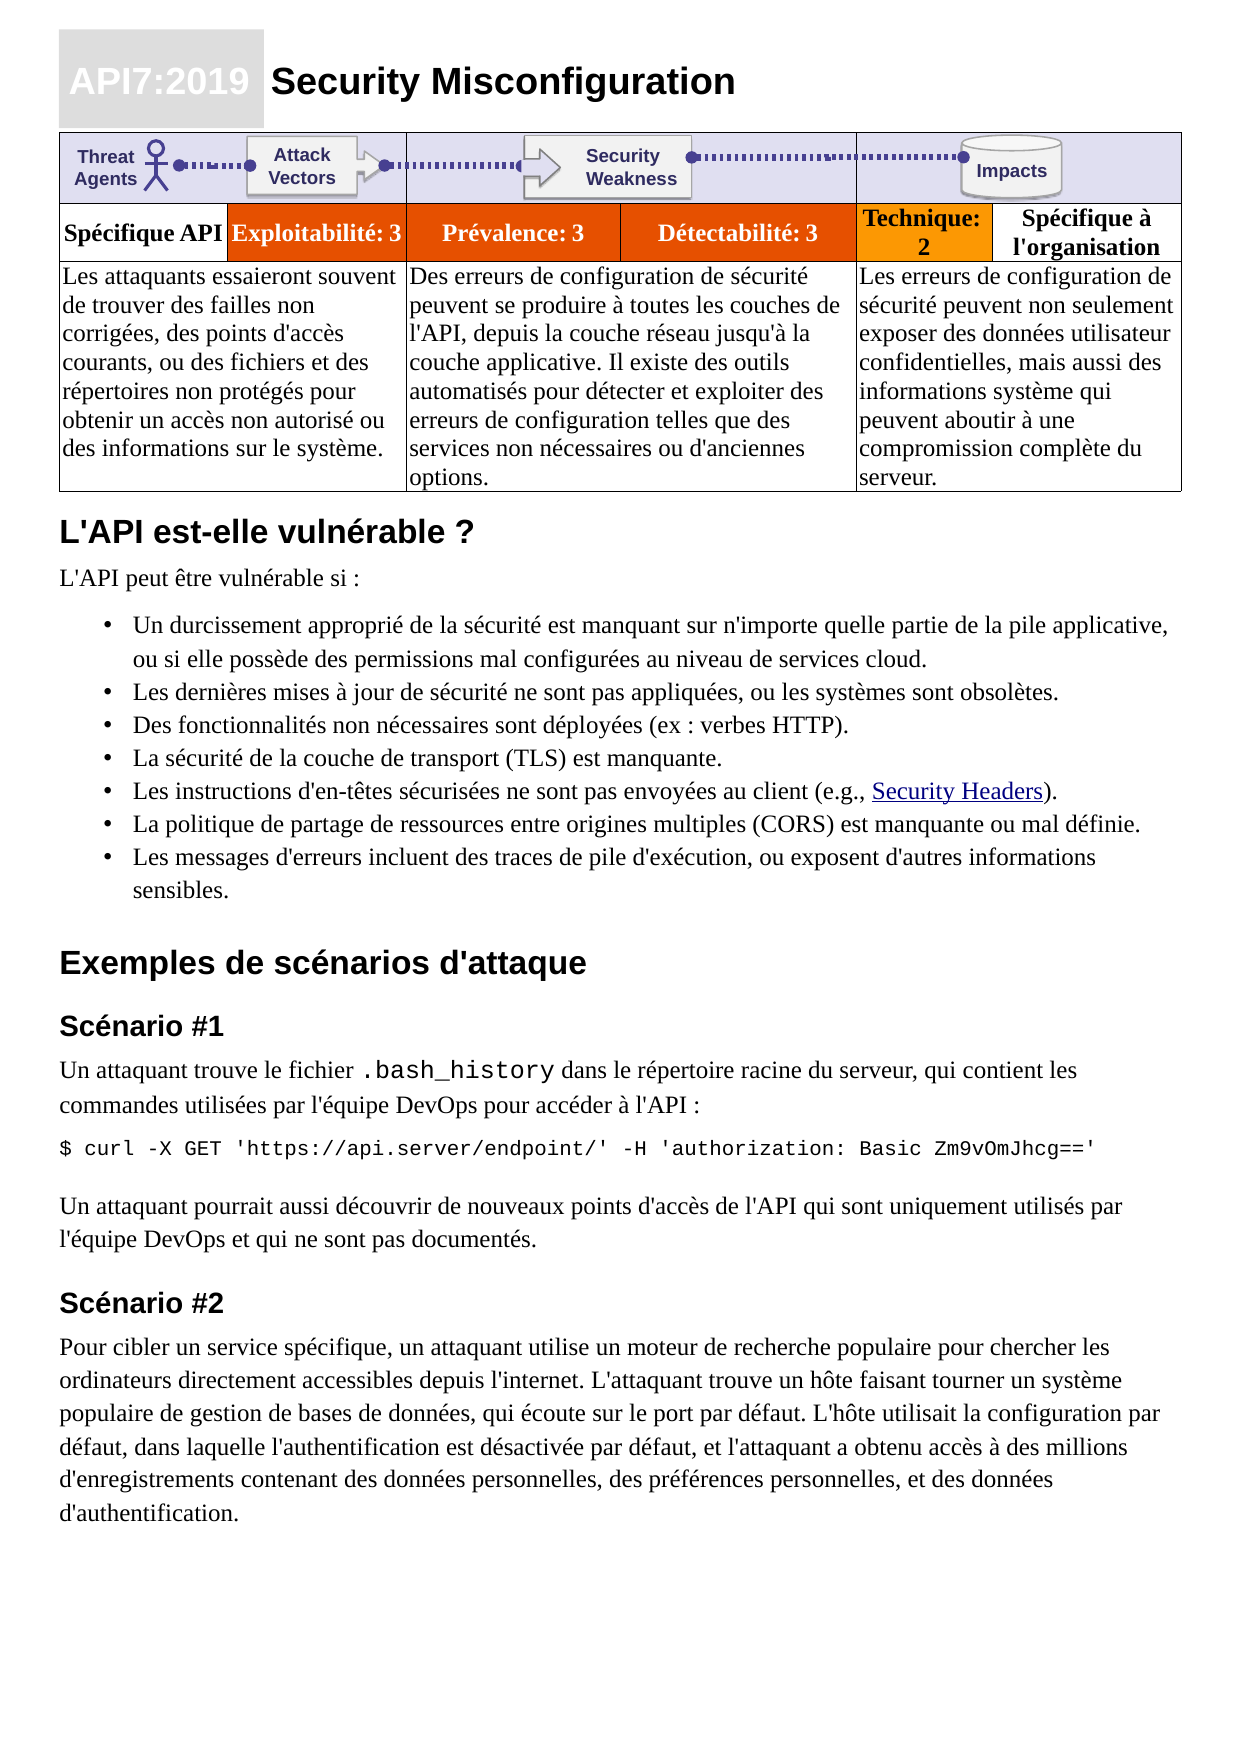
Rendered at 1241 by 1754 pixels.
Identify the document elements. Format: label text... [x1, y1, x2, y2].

subtitle Scénario #2 [59, 1286, 1181, 1320]
text Pour cibler un service spécifique, un attaquant utilise un moteur de recherche populaire pour chercher les ordinateurs directement accessibles depuis l'internet. L'attaquant trouve un hôte faisant tourner un système populaire de gestion de bases de données, qui écoute sur le port par défaut. L'hôte utilisait la configuration par défaut, dans laquelle l'authentification est désactivée par défaut, et l'attaquant a obtenu accès à des millions d'enregistrements contenant des données personnelles, des préférences personnelles, et des données d'authentification. [59, 1332, 1181, 1526]
text L'API peut être vulnérable si : [59, 563, 1181, 592]
list Un durcissement approprié de la sécurité est manquant sur n'importe quelle partie de la pile applicative, ou si elle possède des permissions mal configurées au niveau de services cloud. [103, 611, 1181, 672]
table_cell Technique: 2 [857, 204, 992, 261]
list La politique de partage de ressources entre origines multiples (CORS) est manquante ou mal définie. [103, 809, 1181, 837]
table_header [992, 133, 1181, 203]
table_header [857, 133, 992, 203]
table_cell Spécifique API [60, 204, 227, 261]
table_header [60, 133, 227, 203]
list La sécurité de la couche de transport (TLS) est manquante. [103, 743, 1181, 771]
list Des fonctionnalités non nécessaires sont déployées (ex : verbes HTTP). [103, 710, 1181, 738]
list Les messages d'erreurs incluent des traces de pile d'exécution, ou exposent d'autres informations sensibles. [103, 842, 1181, 903]
subtitle L'API est-elle vulnérable ? [59, 512, 1181, 551]
text $ curl -X GET 'https://api.server/endpoint/' -H 'authorization: Basic Zm9vOmJhcg==' [59, 1138, 1181, 1162]
table_header [227, 133, 406, 203]
table_cell Détectabilité: 3 [621, 204, 856, 261]
table_header [407, 133, 620, 203]
text Un attaquant trouve le fichier .bash_history dans le répertoire racine du serveur, qui contient les commandes utilisées par l'équipe DevOps pour accéder à l'API : [59, 1055, 1181, 1119]
list Les dernières mises à jour de sécurité ne sont pas appliquées, ou les systèmes sont obsolètes. [103, 677, 1181, 705]
table_header [620, 133, 856, 203]
table_cell Les erreurs de configuration de sécurité peuvent non seulement exposer des données utilisateur confidentielles, mais aussi des informations système qui peuvent aboutir à une compromission complète du serveur. [857, 262, 1181, 491]
subtitle Exemples de scénarios d'attaque [59, 943, 1181, 982]
table_cell Spécifique à l'organisation [993, 204, 1181, 261]
list Les instructions d'en-têtes sécurisées ne sont pas envoyées au client (e.g., Security Headers). [103, 776, 1181, 804]
table_cell Les attaquants essaieront souvent de trouver des failles non corrigées, des points d'accès courants, ou des fichiers et des répertoires non protégés pour obtenir un accès non autorisé ou des informations sur le système. [60, 262, 406, 491]
table_cell Exploitabilité: 3 [228, 204, 406, 261]
table_cell Des erreurs de configuration de sécurité peuvent se produire à toutes les couches de l'API, depuis la couche réseau jusqu'à la couche applicative. Il existe des outils automatisés pour détecter et exploiter des erreurs de configuration telles que des services non nécessaires ou d'anciennes options. [407, 262, 856, 491]
text Un attaquant pourrait aussi découvrir de nouveaux points d'accès de l'API qui sont uniquement utilisés par l'équipe DevOps et qui ne sont pas documentés. [59, 1191, 1181, 1253]
subtitle Scénario #1 [59, 1009, 1181, 1043]
table_cell Prévalence: 3 [407, 204, 620, 261]
